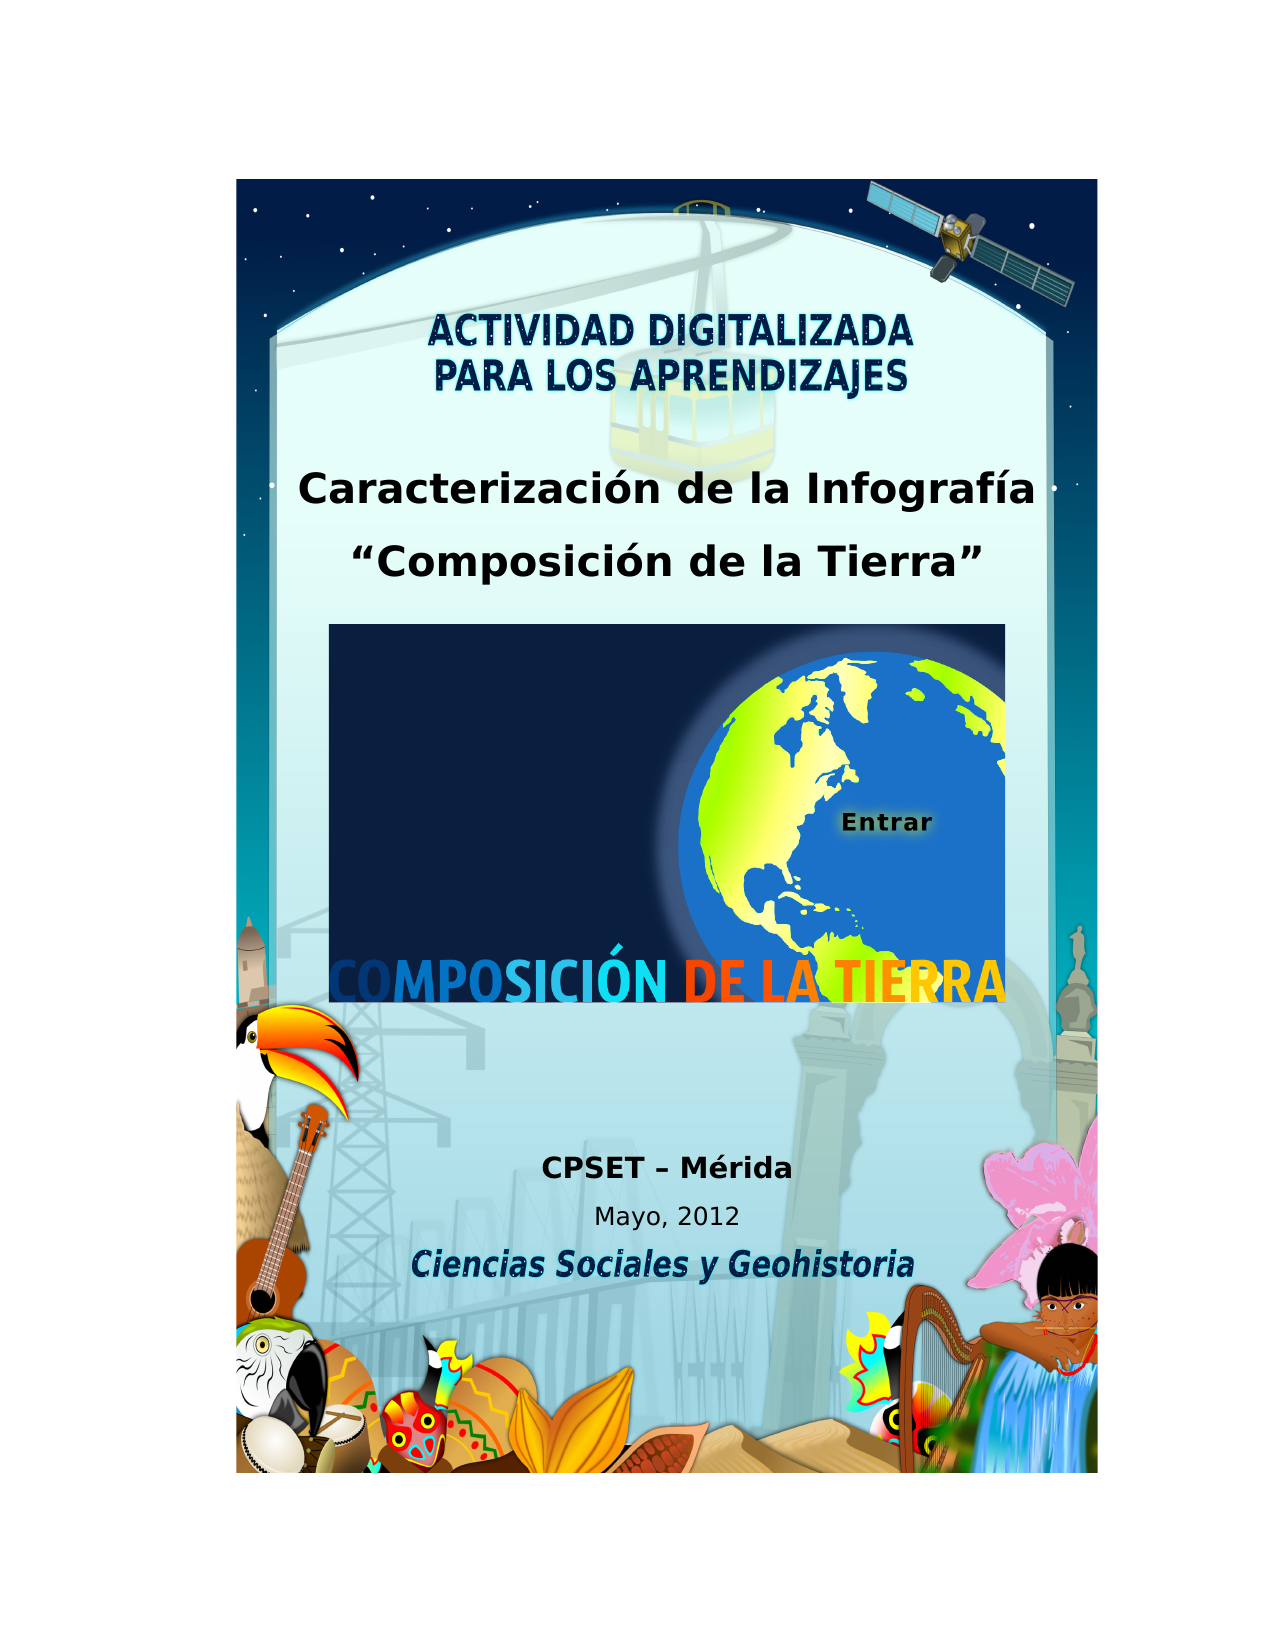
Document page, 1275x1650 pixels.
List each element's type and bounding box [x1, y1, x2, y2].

picture [236, 179, 1098, 1473]
